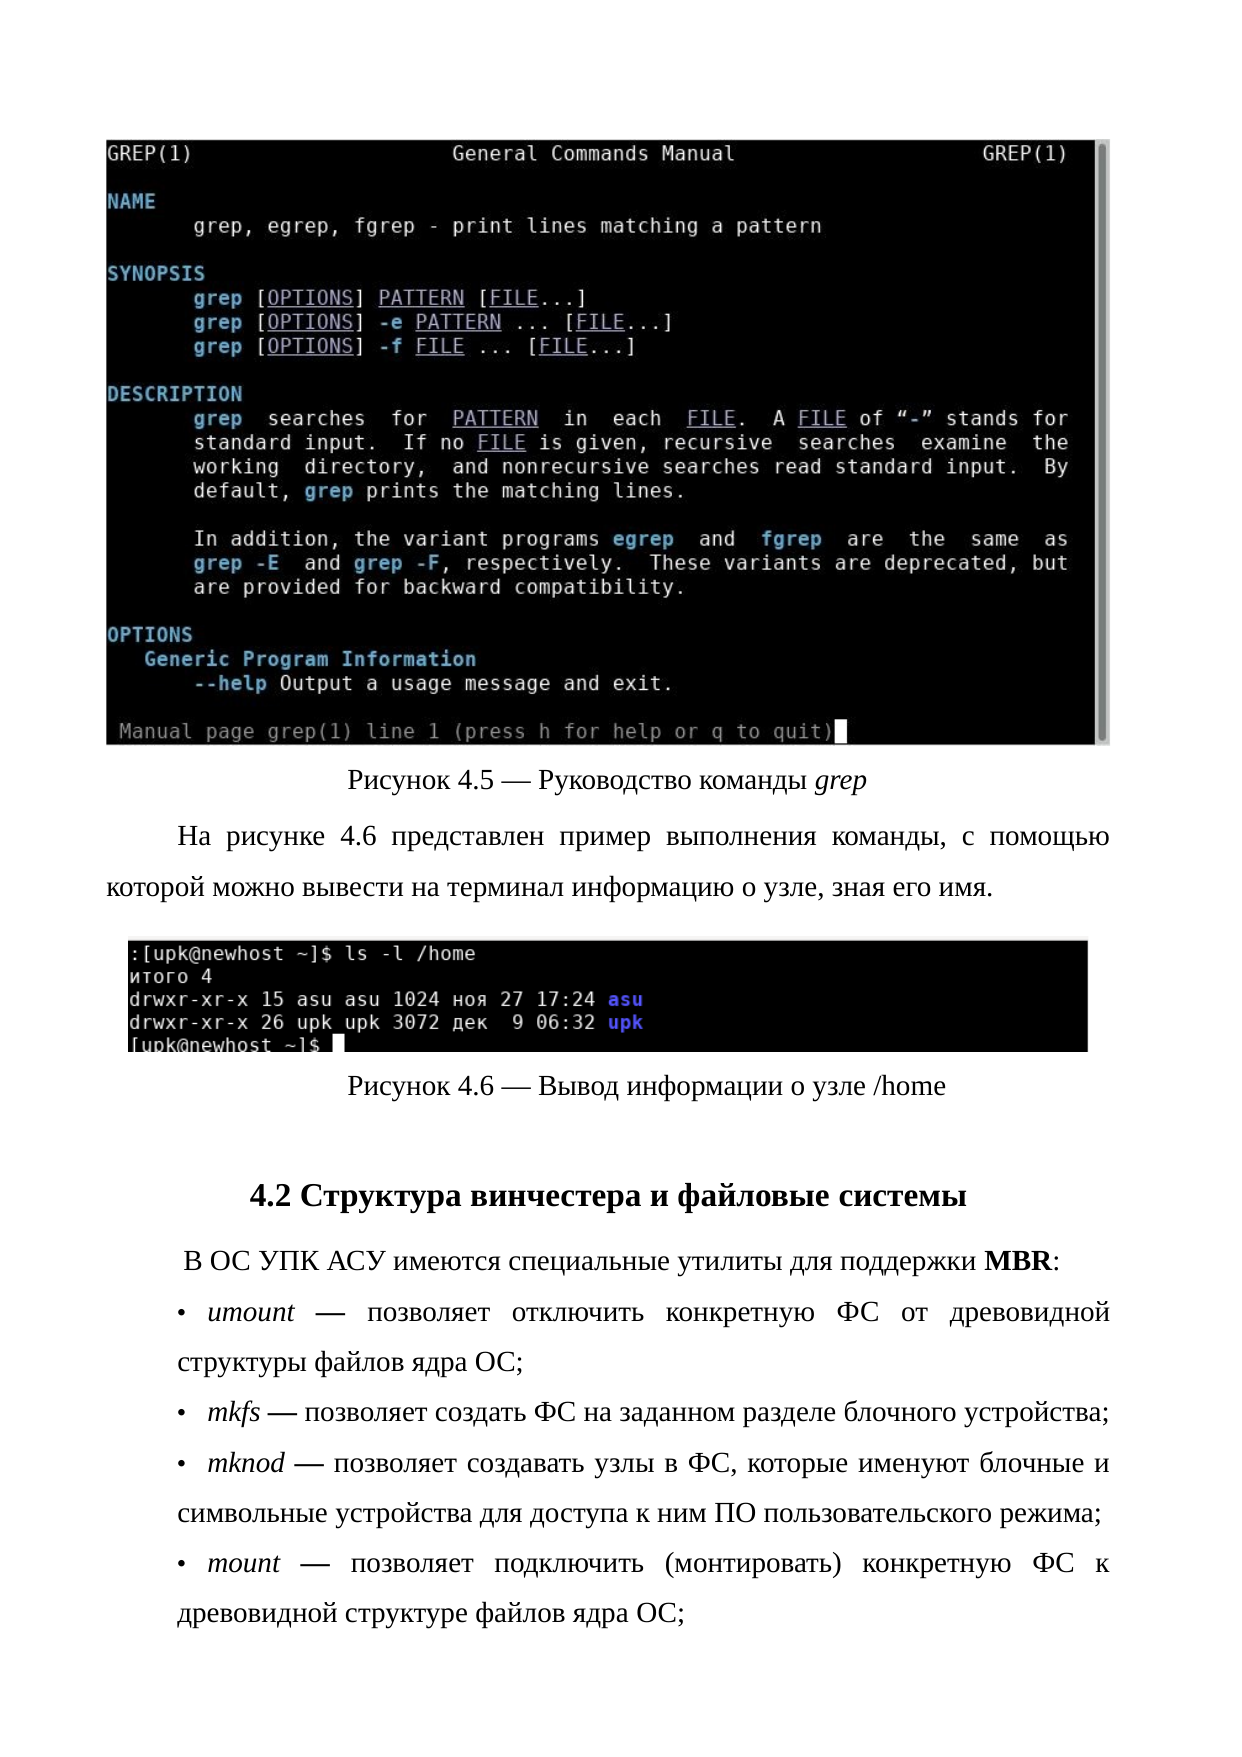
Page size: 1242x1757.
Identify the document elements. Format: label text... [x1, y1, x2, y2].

text Рисунок 4.6 — Вывод информации о узле /home [106, 937, 1110, 1102]
text На рисунке 4.6 представлен пример выполнения команды, с помощью которой можно вывести на терминал информацию о узле, зная его имя. [106, 818, 1110, 902]
list mknod — позволяет создавать узлы в ФС, которые именуют блочные и символьные устройства для доступа к ним ПО пользовательского режима; [177, 1445, 1110, 1528]
list В ОС УПК АСУ имеются специальные утилиты для поддержки MBR: [106, 1243, 1110, 1277]
subtitle 4.2 Структура винчестера и файловые системы [106, 1175, 1110, 1213]
picture [106, 139, 1111, 746]
list mkfs — позволяет создать ФС на заданном разделе блочного устройства; [177, 1394, 1110, 1428]
list mount — позволяет подключить (монтировать) конкретную ФС к древовидной структуре файлов ядра ОС; [177, 1545, 1110, 1629]
text [106, 112, 1110, 139]
picture [128, 936, 1089, 1052]
list umount — позволяет отключить конкретную ФС от древовидной структуры файлов ядра ОС; [177, 1294, 1110, 1378]
text Рисунок 4.5 — Руководство команды grep [106, 746, 1110, 796]
